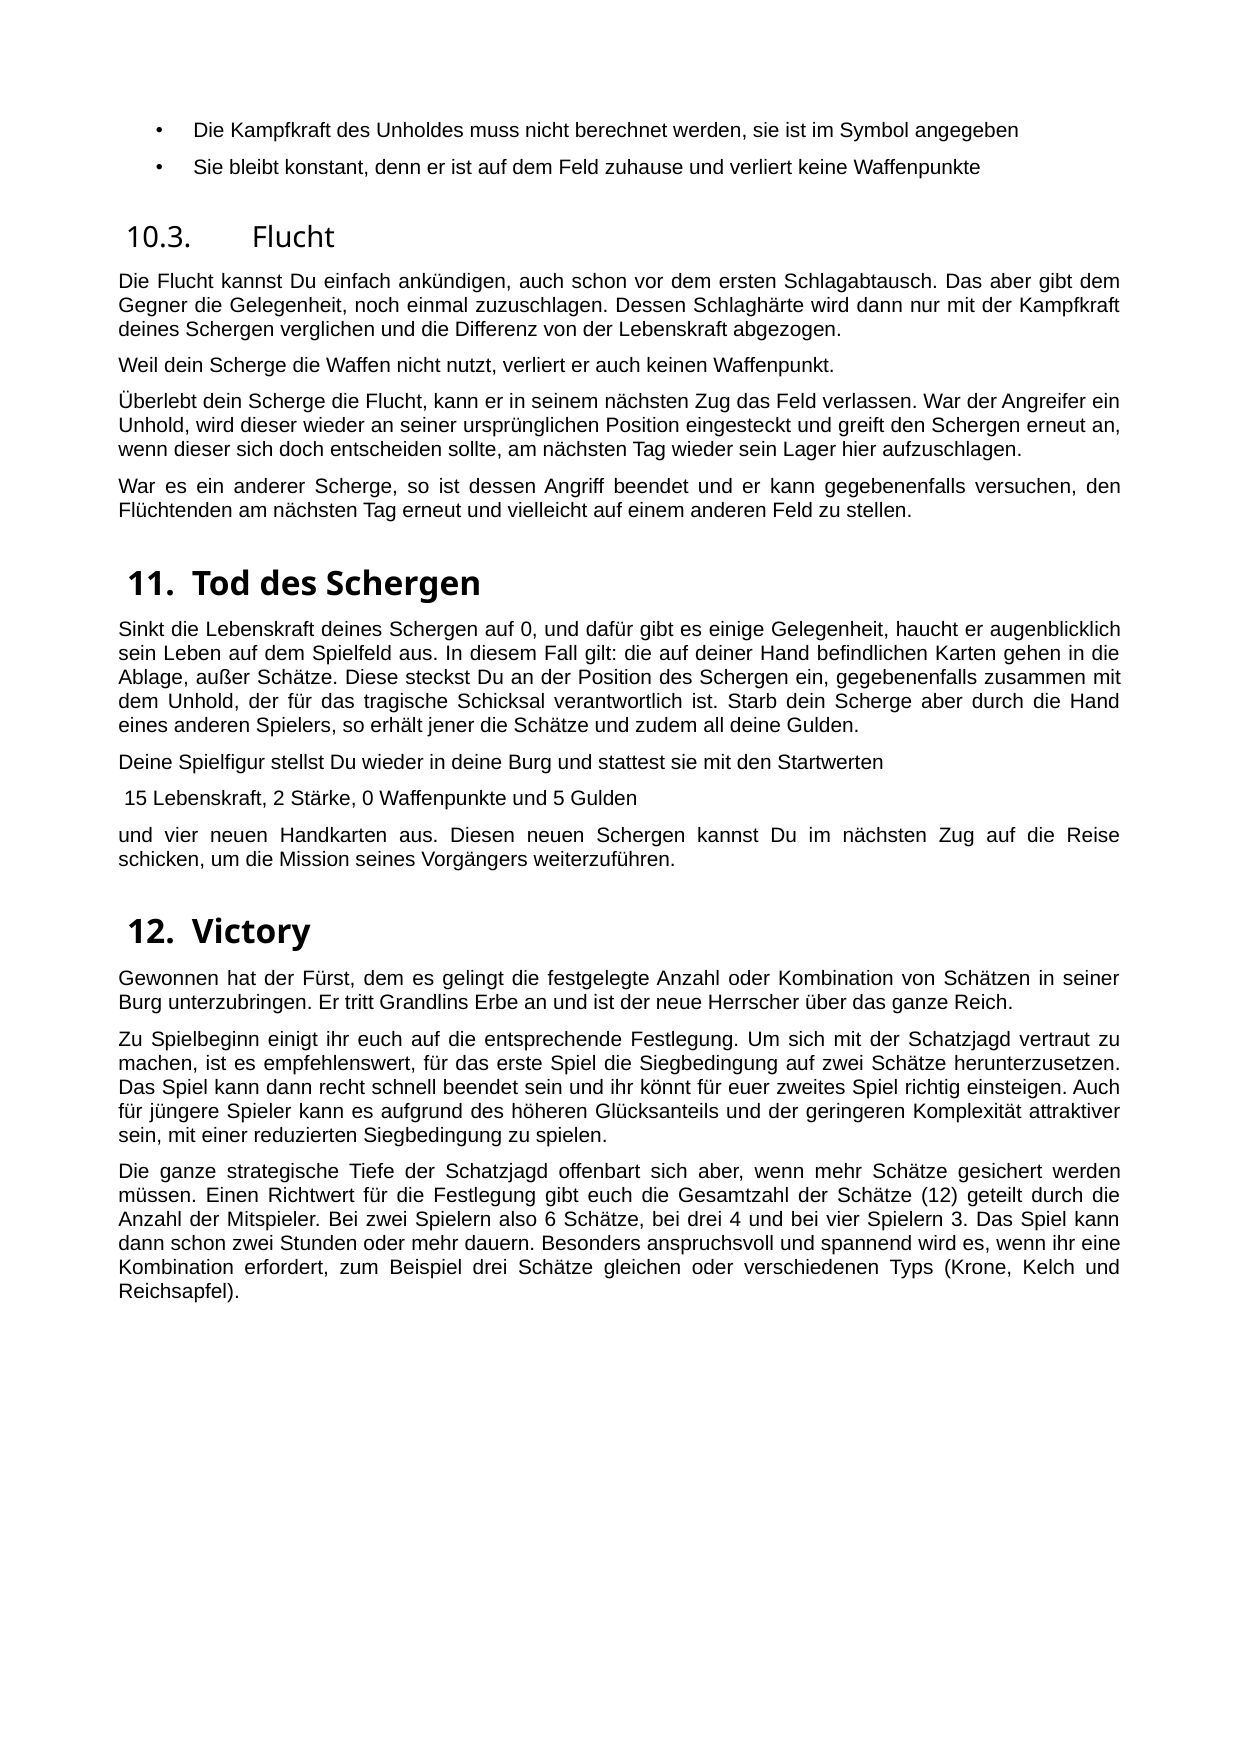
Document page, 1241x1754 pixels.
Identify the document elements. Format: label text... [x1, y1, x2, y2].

text Überlebt dein Scherge die Flucht, kann er in seinem nächsten Zug das Feld verlassen. War der Angreifer ein Unhold, wird dieser wieder an seiner ursprünglichen Position eingesteckt und greift den Schergen erneut an, wenn dieser sich doch entscheiden sollte, am nächsten Tag wieder sein Lager hier aufzuschlagen. [118, 389, 1122, 461]
text Sinkt die Lebenskraft deines Schergen auf 0, und dafür gibt es einige Gelegenheit, haucht er augenblicklich sein Leben auf dem Spielfeld aus. In diesem Fall gilt: die auf deiner Hand befindlichen Karten gehen in die Ablage, außer Schätze. Diese steckst Du an der Position des Schergen ein, gegebenenfalls zusammen mit dem Unhold, der für das tragische Schicksal verantwortlich ist. Starb dein Scherge aber durch die Hand eines anderen Spielers, so erhält jener die Schätze und zudem all deine Gulden. [118, 617, 1122, 737]
text War es ein anderer Scherge, so ist dessen Angriff beendet und er kann gegebenenfalls versuchen, den Flüchtenden am nächsten Tag erneut und vielleicht auf einem anderen Feld zu stellen. [118, 474, 1122, 522]
text Die ganze strategische Tiefe der Schatzjagd offenbart sich aber, wenn mehr Schätze gesichert werden müssen. Einen Richtwert für die Festlegung gibt euch die Gesamtzahl der Schätze (12) geteilt durch die Anzahl der Mitspieler. Bei zwei Spielern also 6 Schätze, bei drei 4 und bei vier Spielern 3. Das Spiel kann dann schon zwei Stunden oder mehr dauern. Besonders anspruchsvoll und spannend wird es, wenn ihr eine Kombination erfordert, zum Beispiel drei Schätze gleichen oder verschiedenen Typs (Krone, Kelch und Reichsapfel). [118, 1159, 1122, 1303]
text Deine Spielfigur stellst Du wieder in deine Burg und stattest sie mit den Startwerten [118, 749, 1122, 773]
subtitle Flucht [118, 216, 1122, 256]
list Sie bleibt konstant, denn er ist auf dem Feld zuhause und verliert keine Waffenpunkte [156, 155, 1122, 179]
text 15 Lebenskraft, 2 Stärke, 0 Waffenpunkte und 5 Gulden [118, 786, 1122, 810]
text Zu Spielbeginn einigt ihr euch auf die entsprechende Festlegung. Um sich mit der Schatzjagd vertraut zu machen, ist es empfehlenswert, für das erste Spiel die Siegbedingung auf zwei Schätze herunterzusetzen. Das Spiel kann dann recht schnell beendet sein und ihr könnt für euer zweites Spiel richtig einsteigen. Auch für jüngere Spieler kann es aufgrund des höheren Glücksanteils und der geringeren Komplexität attraktiver sein, mit einer reduzierten Siegbedingung zu spielen. [118, 1027, 1122, 1146]
text Die Flucht kannst Du einfach ankündigen, auch schon vor dem ersten Schlagabtausch. Das aber gibt dem Gegner die Gelegenheit, noch einmal zuzuschlagen. Dessen Schlaghärte wird dann nur mit der Kampfkraft deines Schergen verglichen und die Differenz von der Lebenskraft abgezogen. [118, 268, 1122, 340]
subtitle Victory [118, 908, 1122, 954]
subtitle Tod des Schergen [118, 559, 1122, 605]
text und vier neuen Handkarten aus. Diesen neuen Schergen kannst Du im nächsten Zug auf die Reise schicken, um die Mission seines Vorgängers weiterzuführen. [118, 822, 1122, 870]
text Gewonnen hat der Fürst, dem es gelingt die festgelegte Anzahl oder Kombination von Schätzen in seiner Burg unterzubringen. Er tritt Grandlins Erbe an und ist der neue Herrscher über das ganze Reich. [118, 966, 1122, 1014]
list Die Kampfkraft des Unholdes muss nicht berechnet werden, sie ist im Symbol angegeben [156, 118, 1122, 142]
text Weil dein Scherge die Waffen nicht nutzt, verliert er auch keinen Waffenpunkt. [118, 353, 1122, 377]
